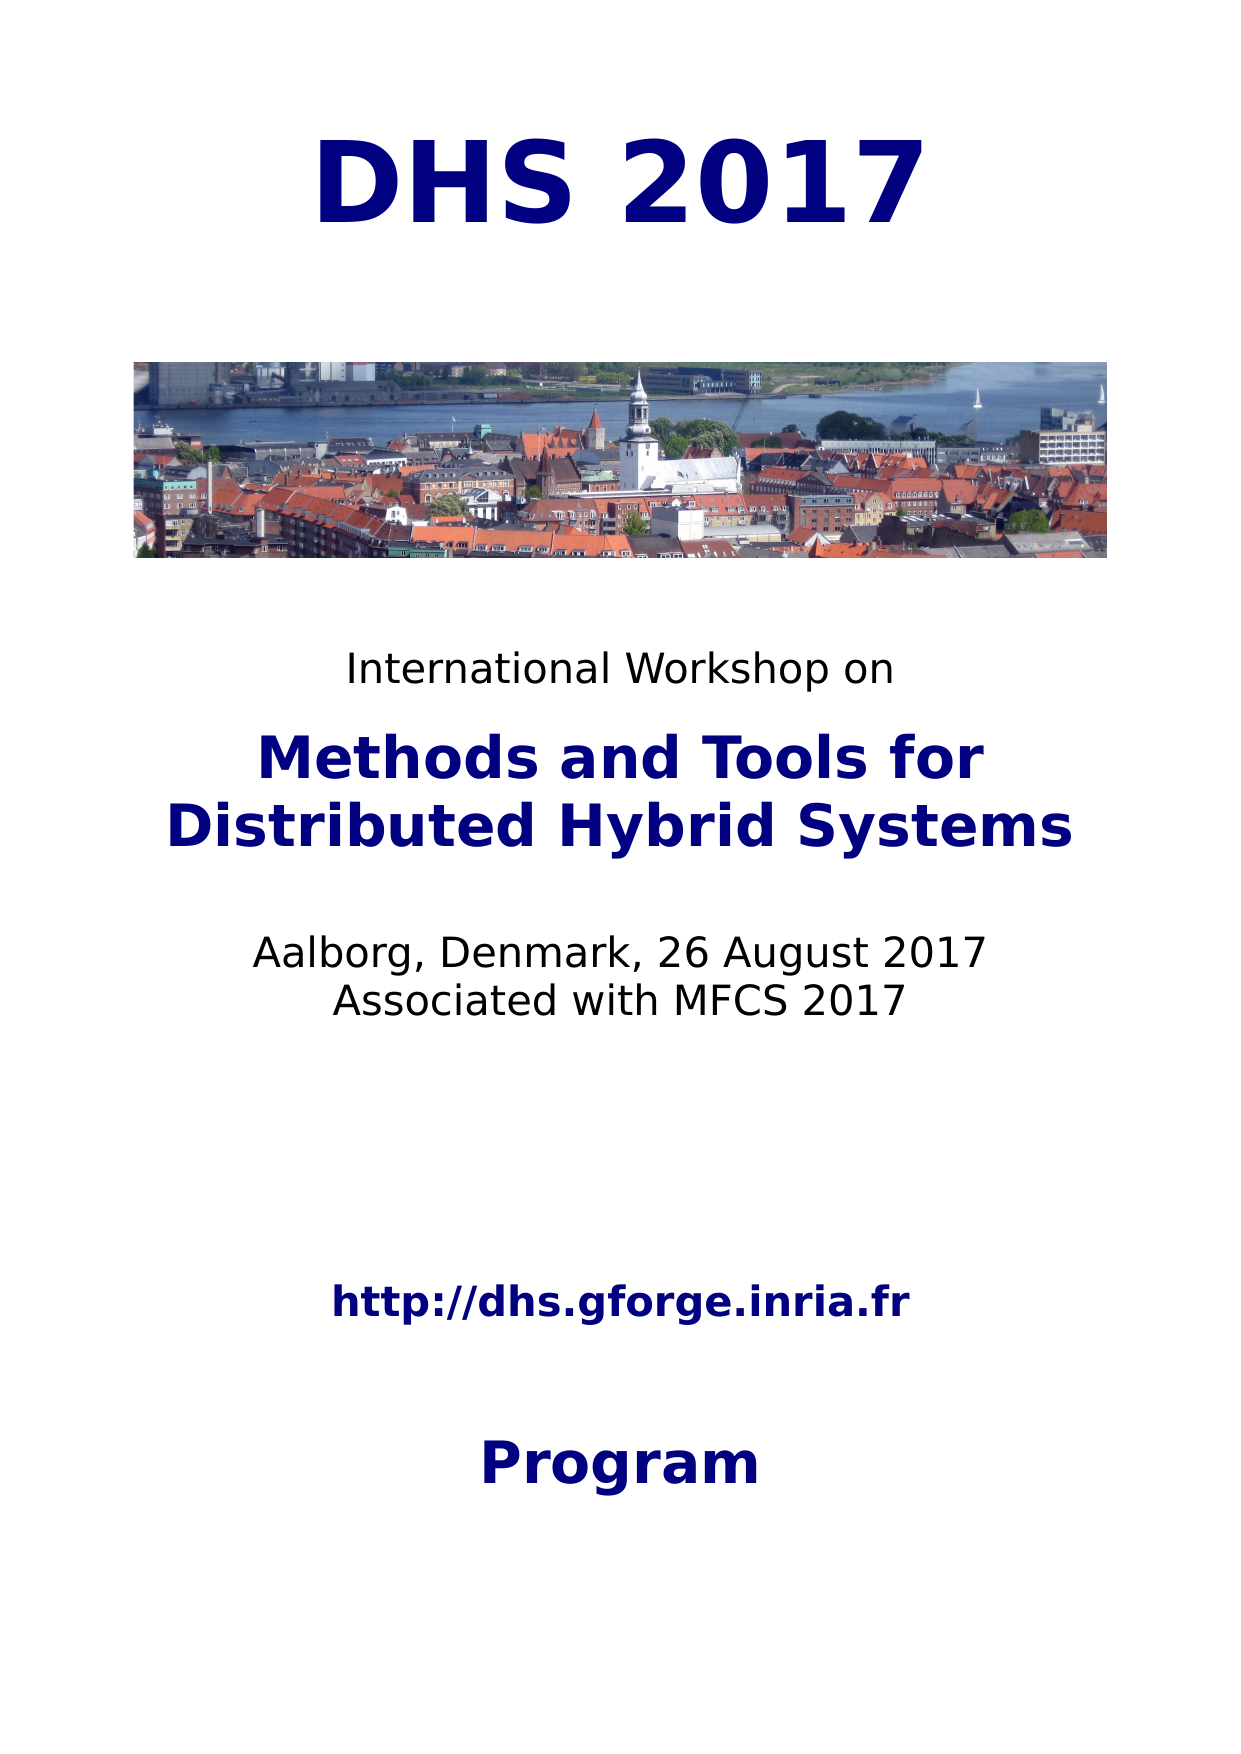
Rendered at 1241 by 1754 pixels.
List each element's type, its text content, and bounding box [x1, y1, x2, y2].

text Program [133, 1429, 1107, 1497]
text Aalborg, Denmark, 26 August 2017 [133, 928, 1107, 977]
text Methods and Tools for Distributed Hybrid Systems [133, 724, 1107, 860]
text Associated with MFCS 2017 [133, 977, 1107, 1025]
text http://dhs.gforge.inria.fr [133, 1278, 1107, 1326]
text DHS 2017 [133, 118, 1107, 249]
picture [133, 362, 1107, 558]
text International Workshop on [133, 644, 1107, 693]
